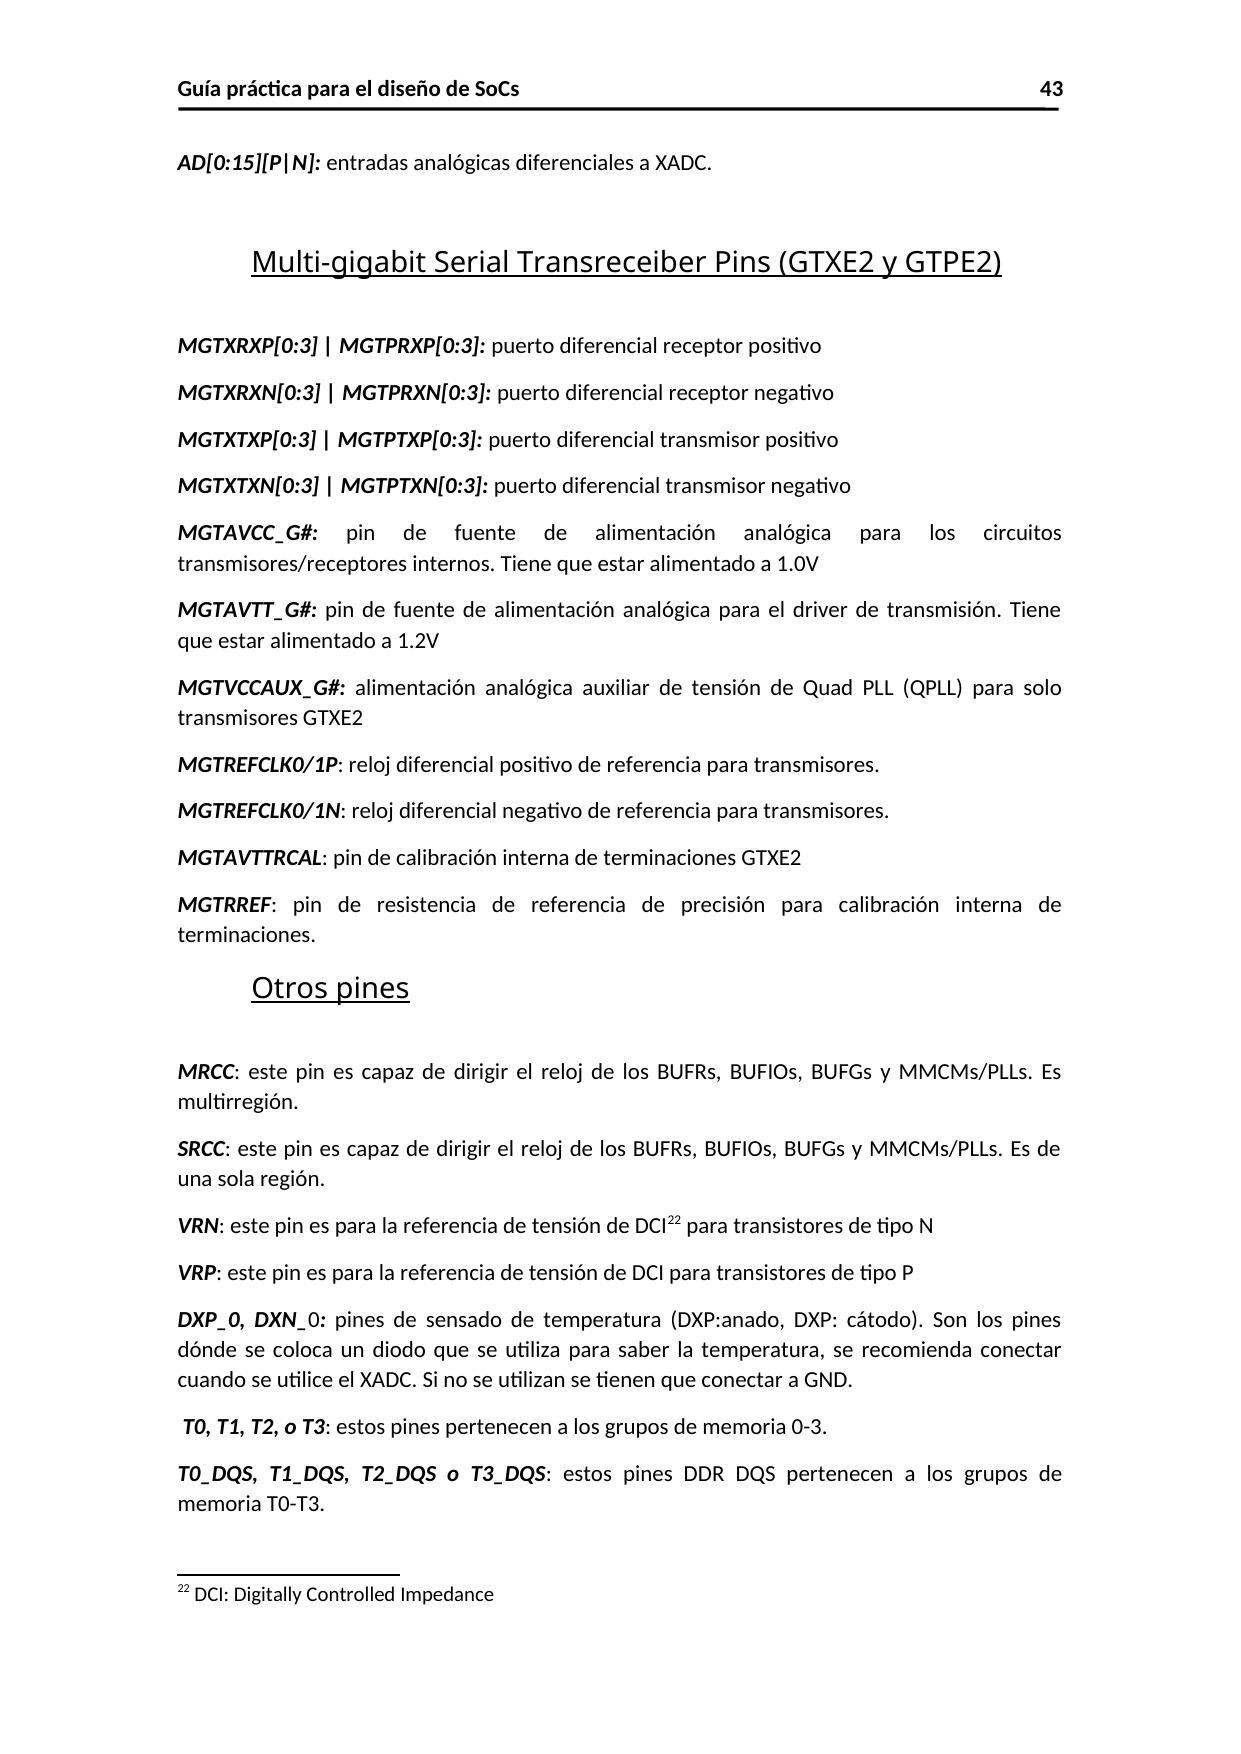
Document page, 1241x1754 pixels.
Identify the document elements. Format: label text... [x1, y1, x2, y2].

text MRCC: este pin es capaz de dirigir el reloj de los BUFRs, BUFIOs, BUFGs y MMCMs/PLLs. Es multirregión. [177, 1057, 1063, 1115]
text MGTREFCLK0/1N: reloj diferencial negativo de referencia para transmisores. [177, 797, 1063, 825]
text VRP: este pin es para la referencia de tensión de DCI para transistores de tipo P [177, 1258, 1063, 1286]
text DCI: Digitally Controlled Impedance [177, 1581, 1063, 1606]
subtitle Otros pines [251, 967, 1063, 1007]
text T0, T1, T2, o T3: estos pines pertenecen a los grupos de memoria 0-3. [177, 1412, 1063, 1440]
subtitle Multi-gigabit Serial Transreceiber Pins (GTXE2 y GTPE2) [251, 241, 1063, 281]
text MGTRREF: pin de resistencia de referencia de precisión para calibración interna de terminaciones. [177, 890, 1063, 949]
text MGTXTXP[0:3] | MGTPTXP[0:3]: puerto diferencial transmisor positivo [177, 425, 1063, 453]
text AD[0:15][P|N]: entradas analógicas diferenciales a XADC. [177, 148, 1063, 176]
text MGTVCCAUX_G#: alimentación analógica auxiliar de tensión de Quad PLL (QPLL) para solo transmisores GTXE2 [177, 673, 1063, 731]
text T0_DQS, T1_DQS, T2_DQS o T3_DQS: estos pines DDR DQS pertenecen a los grupos de memoria T0-T3. [177, 1459, 1063, 1517]
text MGTAVTT_G#: pin de fuente de alimentación analógica para el driver de transmisión. Tiene que estar alimentado a 1.2V [177, 596, 1063, 654]
text MGTXTXN[0:3] | MGTPTXN[0:3]: puerto diferencial transmisor negativo [177, 472, 1063, 500]
text DXP_0, DXN_0: pines de sensado de temperatura (DXP:anado, DXP: cátodo). Son los pines dónde se coloca un diodo que se utiliza para saber la temperatura, se recomienda conectar cuando se utilice el XADC. Si no se utilizan se tienen que conectar a GND. [177, 1305, 1063, 1393]
text SRCC: este pin es capaz de dirigir el reloj de los BUFRs, BUFIOs, BUFGs y MMCMs/PLLs. Es de una sola región. [177, 1134, 1063, 1192]
text MGTREFCLK0/1P: reloj diferencial positivo de referencia para transmisores. [177, 750, 1063, 778]
text MGTXRXP[0:3] | MGTPRXP[0:3]: puerto diferencial receptor positivo [177, 331, 1063, 359]
text MGTXRXN[0:3] | MGTPRXN[0:3]: puerto diferencial receptor negativo [177, 378, 1063, 406]
text VRN: este pin es para la referencia de tensión de DCI para transistores de tipo N [177, 1211, 1063, 1239]
text MGTAVTTRCAL: pin de calibración interna de terminaciones GTXE2 [177, 843, 1063, 872]
text MGTAVCC_G#: pin de fuente de alimentación analógica para los circuitos transmisores/receptores internos. Tiene que estar alimentado a 1.0V [177, 518, 1063, 577]
